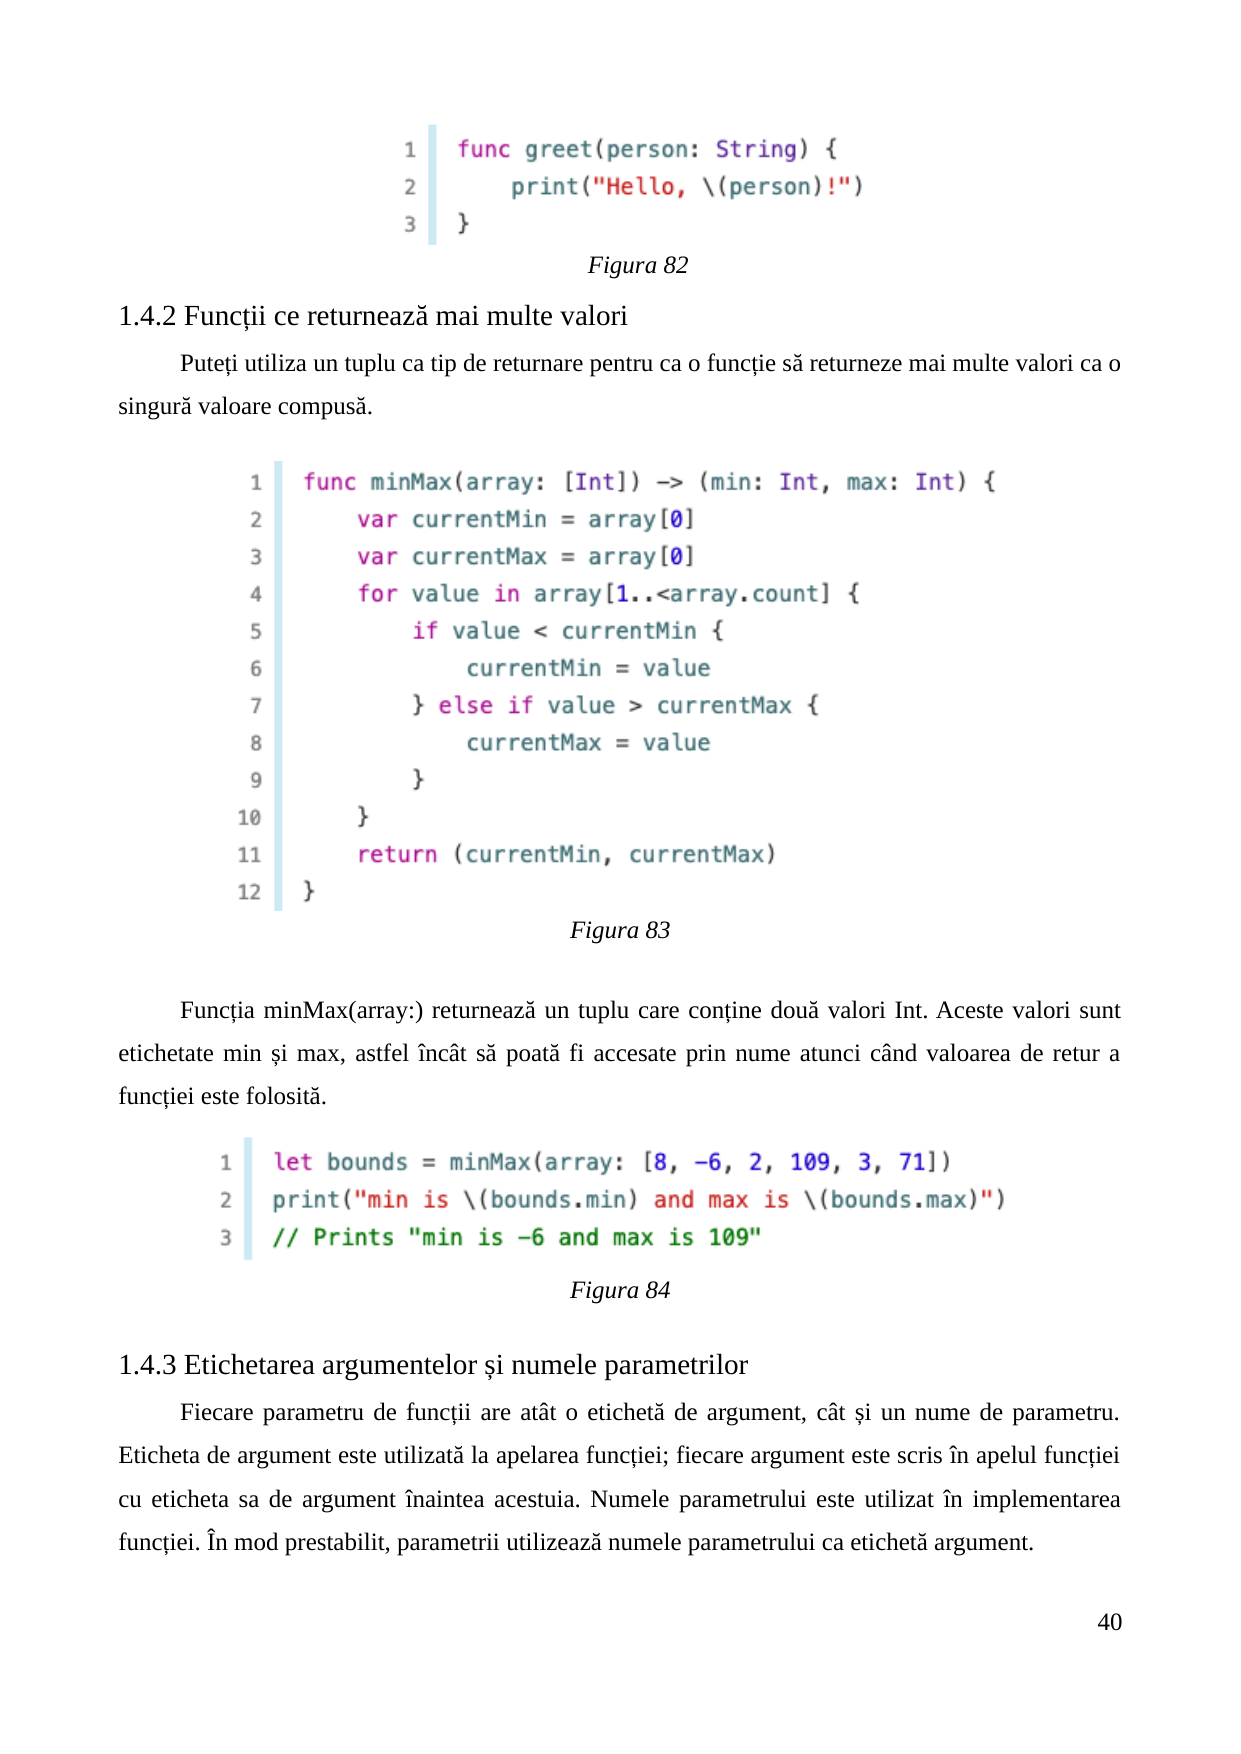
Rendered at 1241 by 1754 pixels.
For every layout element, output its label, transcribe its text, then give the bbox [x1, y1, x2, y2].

text Figura 82 [393, 245, 883, 279]
text Fiecare parametru de funcții are atât o etichetă de argument, cât și un nume de parametru. Eticheta de argument este utilizată la apelarea funcției; fiecare argument este scris în apelul funcției cu eticheta sa de argument înaintea acestuia. Numele parametrului este utilizat în implementarea funcției. În mod prestabilit, parametrii utilizează numele parametrului ca etichetă argument. [118, 1397, 1122, 1556]
text Figura 83 [231, 911, 1009, 944]
subtitle 1.4.2 Funcții ce returnează mai multe valori [118, 298, 1122, 331]
picture [393, 120, 883, 245]
text Puteți utiliza un tuplu ca tip de returnare pentru ca o funcție să returneze mai multe valori ca o singură valoare compusă. [118, 348, 1122, 420]
text Figura 84 [213, 1270, 1028, 1303]
picture [231, 461, 1009, 911]
picture [212, 1137, 1028, 1270]
subtitle 1.4.3 Etichetarea argumentelor și numele parametrilor [118, 1347, 1122, 1381]
text Funcția minMax(array:) returnează un tuplu care conține două valori Int. Aceste valori sunt etichetate min și max, astfel încât să poată fi accesate prin nume atunci când valoarea de retur a funcției este folosită. [118, 995, 1122, 1110]
